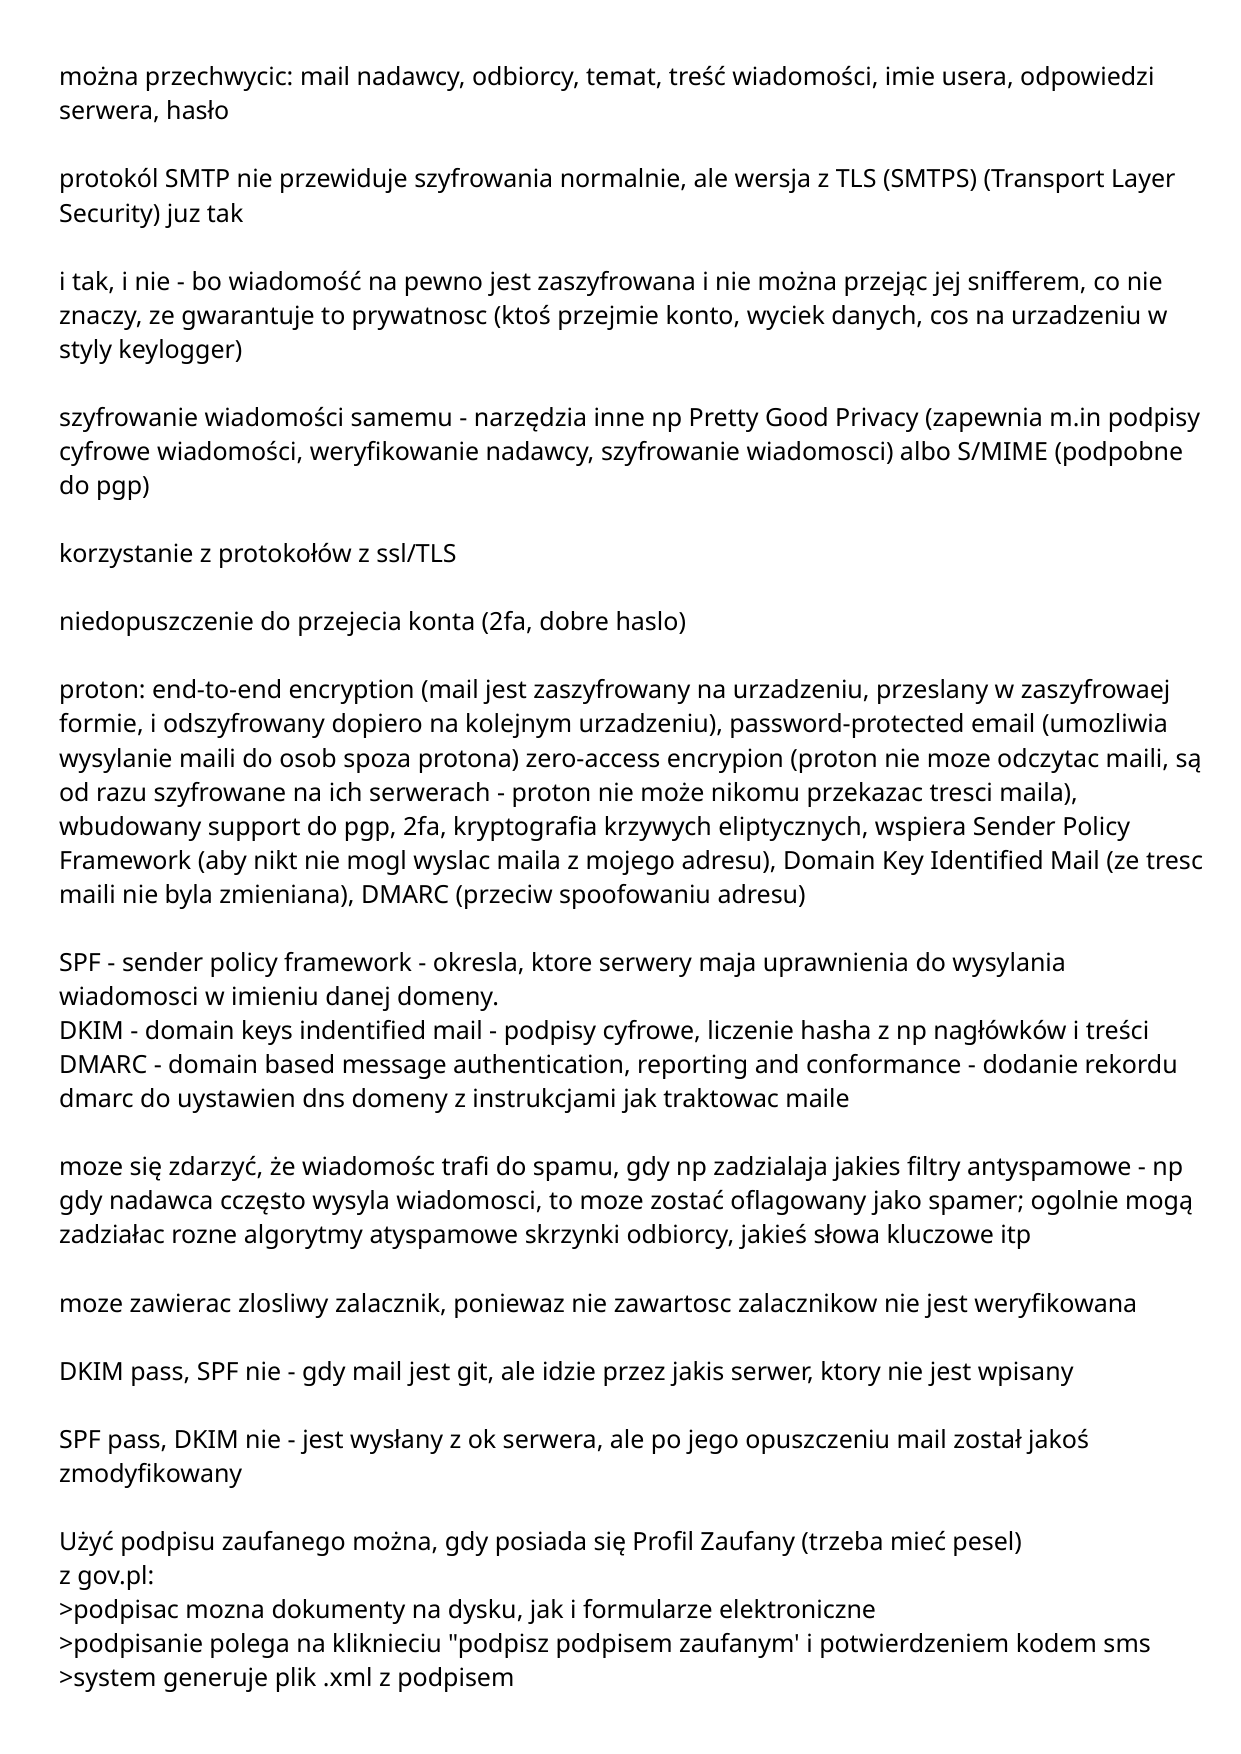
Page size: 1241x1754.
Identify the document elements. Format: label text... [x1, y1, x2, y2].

text protokól SMTP nie przewiduje szyfrowania normalnie, ale wersja z TLS (SMTPS) (Transport Layer Security) juz tak [59, 161, 1181, 229]
text proton: end-to-end encryption (mail jest zaszyfrowany na urzadzeniu, przeslany w zaszyfrowaej formie, i odszyfrowany dopiero na kolejnym urzadzeniu), password-protected email (umozliwia wysylanie maili do osob spoza protona) zero-access encrypion (proton nie moze odczytac maili, są od razu szyfrowane na ich serwerach - proton nie może nikomu przekazac tresci maila), wbudowany support do pgp, 2fa, kryptografia krzywych eliptycznych, wspiera Sender Policy Framework (aby nikt nie mogl wyslac maila z mojego adresu), Domain Key Identified Mail (ze tresc maili nie byla zmieniana), DMARC (przeciw spoofowaniu adresu) [59, 672, 1211, 911]
text >system generuje plik .xml z podpisem [59, 1660, 1211, 1694]
text moze się zdarzyć, że wiadomośc trafi do spamu, gdy np zadzialaja jakies filtry antyspamowe - np gdy nadawca cczęsto wysyla wiadomosci, to moze zostać oflagowany jako spamer; ogolnie mogą zadziałac rozne algorytmy atyspamowe skrzynki odbiorcy, jakieś słowa kluczowe itp [59, 1149, 1211, 1251]
text korzystanie z protokołów z ssl/TLS [59, 536, 1211, 570]
text DKIM - domain keys indentified mail - podpisy cyfrowe, liczenie hasha z np nagłówków i treści [59, 1013, 1211, 1047]
text SPF - sender policy framework - okresla, ktore serwery maja uprawnienia do wysylania wiadomosci w imieniu danej domeny. [59, 944, 1211, 1013]
text DMARC - domain based message authentication, reporting and conformance - dodanie rekordu dmarc do uystawien dns domeny z instrukcjami jak traktowac maile [59, 1047, 1211, 1115]
text >podpisac mozna dokumenty na dysku, jak i formularze elektroniczne [59, 1592, 1211, 1626]
text moze zawierac zlosliwy zalacznik, poniewaz nie zawartosc zalacznikow nie jest weryfikowana [59, 1285, 1211, 1319]
text szyfrowanie wiadomości samemu - narzędzia inne np Pretty Good Privacy (zapewnia m.in podpisy cyfrowe wiadomości, weryfikowanie nadawcy, szyfrowanie wiadomosci) albo S/MIME (podpobne do pgp) [59, 399, 1211, 502]
text można przechwycic: mail nadawcy, odbiorcy, temat, treść wiadomości, imie usera, odpowiedzi serwera, hasło [59, 59, 1181, 127]
text z gov.pl: [59, 1558, 1211, 1592]
text DKIM pass, SPF nie - gdy mail jest git, ale idzie przez jakis serwer, ktory nie jest wpisany [59, 1353, 1211, 1387]
text >podpisanie polega na kliknieciu "podpisz podpisem zaufanym' i potwierdzeniem kodem sms [59, 1626, 1211, 1660]
text Użyć podpisu zaufanego można, gdy posiada się Profil Zaufany (trzeba mieć pesel) [59, 1524, 1211, 1558]
text niedopuszczenie do przejecia konta (2fa, dobre haslo) [59, 604, 1211, 638]
text SPF pass, DKIM nie - jest wysłany z ok serwera, ale po jego opuszczeniu mail został jakoś zmodyfikowany [59, 1421, 1211, 1489]
text i tak, i nie - bo wiadomość na pewno jest zaszyfrowana i nie można przejąc jej snifferem, co nie znaczy, ze gwarantuje to prywatnosc (ktoś przejmie konto, wyciek danych, cos na urzadzeniu w styly keylogger) [59, 263, 1211, 366]
